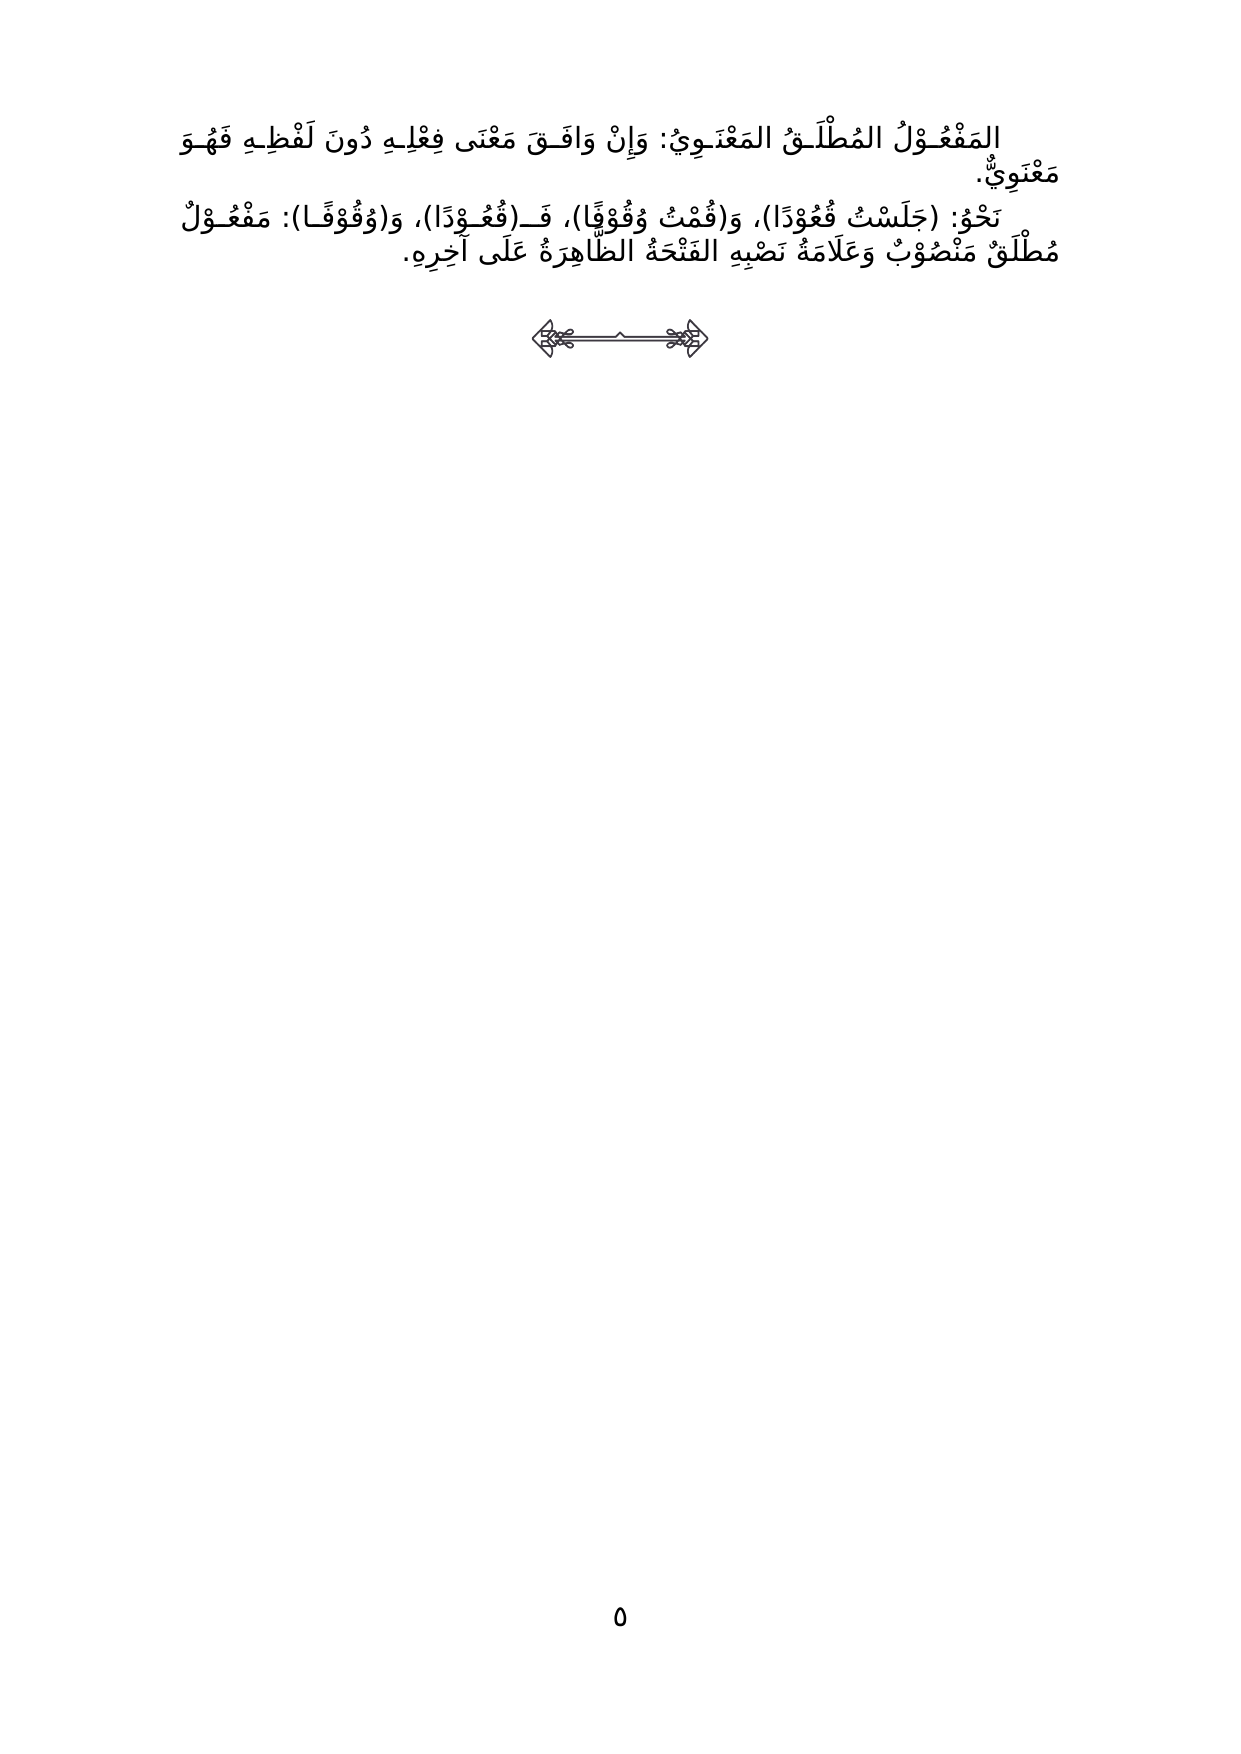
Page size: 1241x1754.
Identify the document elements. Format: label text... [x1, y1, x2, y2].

text نَحْوُ: (جَلَسْتُ قُعُوْدًا)، وَ(قُمْتُ وُقُوْفًا)، فَـ(قُعُوْدًا)، وَ(وُقُوْفًا): مَفْعُوْلٌ مُطْلَقٌ مَنْصُوْبٌ وَعَلَامَةُ نَصْبِهِ الفَتْحَةُ الظَّاهِرَةُ عَلَى آخِرِهِ. [180, 201, 1060, 269]
picture [531, 319, 709, 358]
text المَفْعُوْلُ المُطْلَقُ المَعْنَوِيُ: وَإِنْ وَافَقَ مَعْنَى فِعْلِهِ دُونَ لَفْظِهِ فَهُوَ مَعْنَوِيٌّ. [180, 121, 1060, 189]
